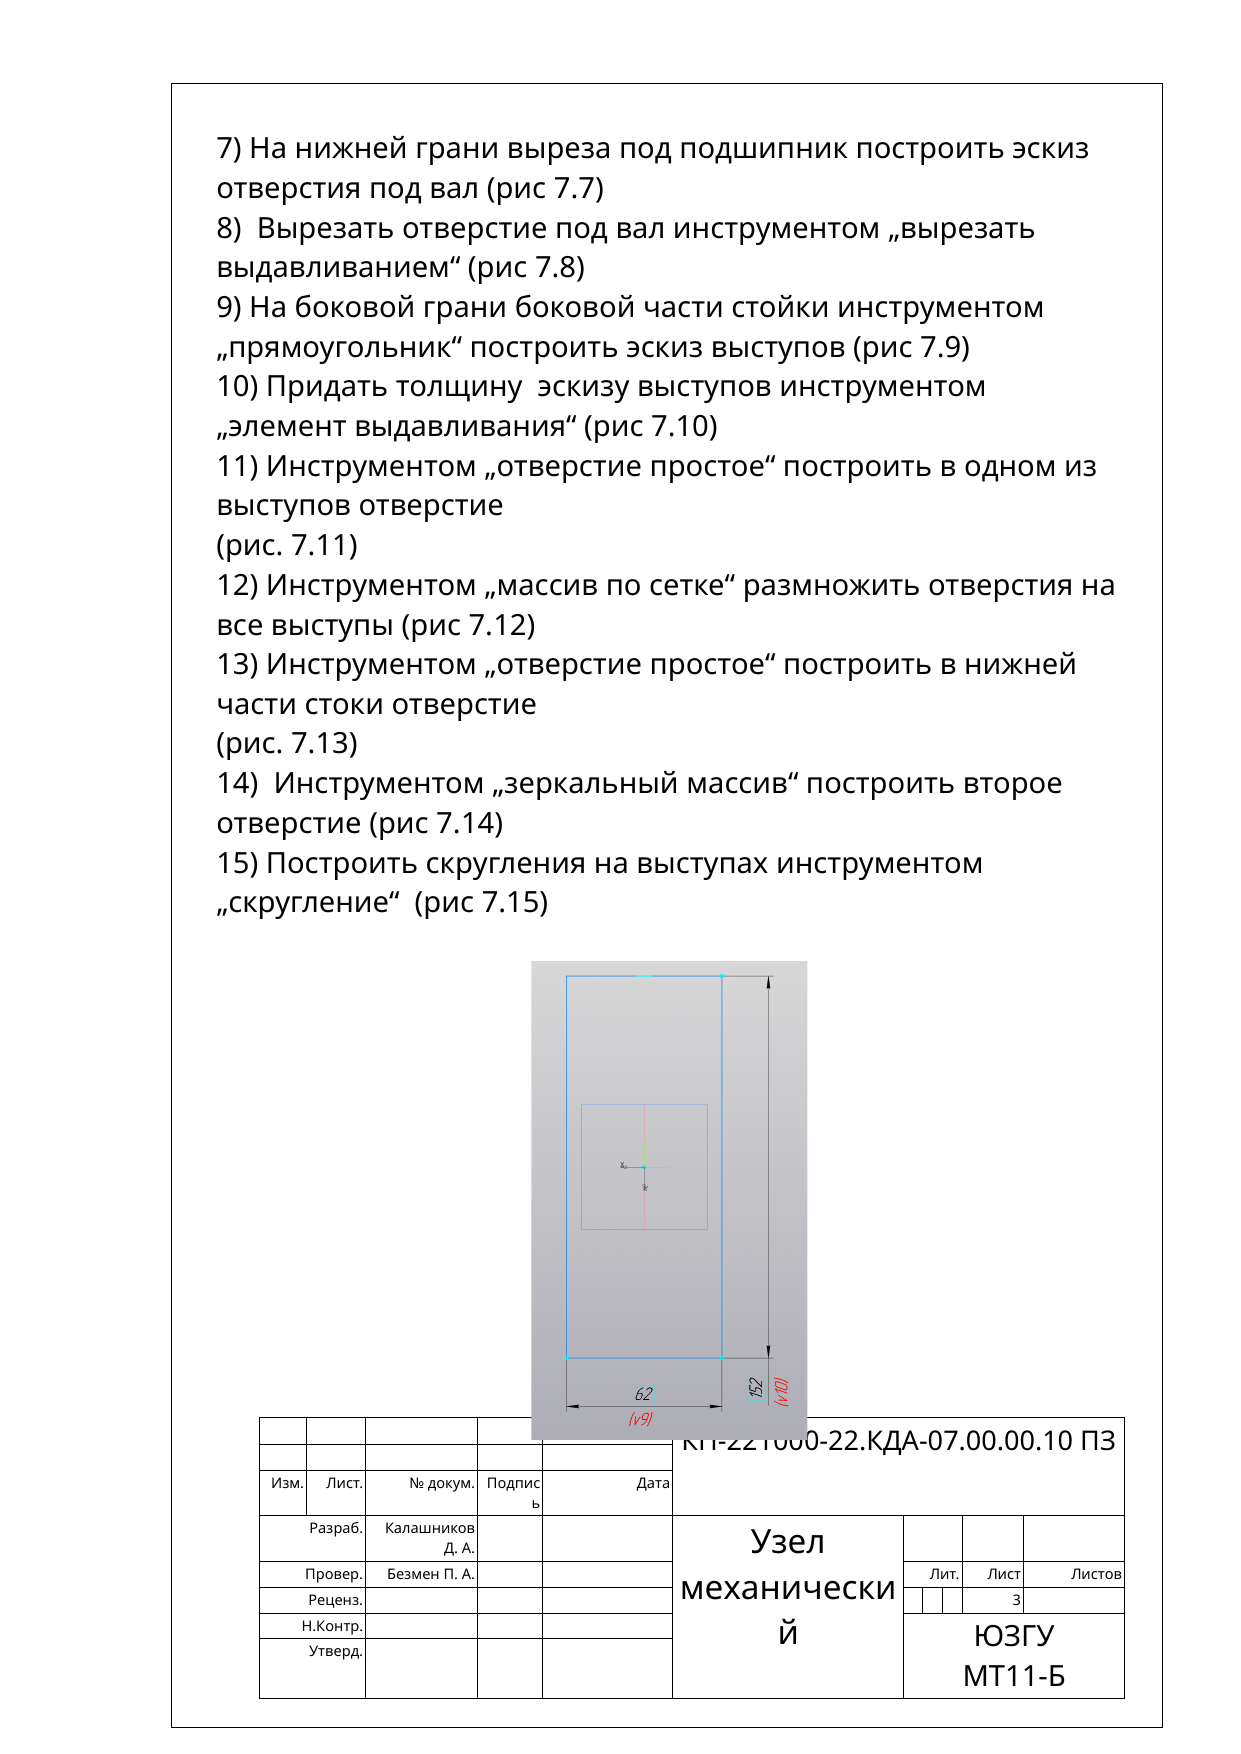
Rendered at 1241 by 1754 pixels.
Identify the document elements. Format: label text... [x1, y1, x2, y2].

text 12) Инструментом „массив по сетке“ размножить отверстия на все выступы (рис 7.12) [216, 564, 1123, 643]
text 11) Инструментом „отверстие простое“ построить в одном из выступов отверстие [216, 445, 1123, 524]
text 15) Построить скругления на выступах инструментом „скругление“ (рис 7.15) [216, 842, 1123, 921]
text 7) На нижней грани выреза под подшипник построить эскиз отверстия под вал (рис 7.7) [216, 127, 1123, 207]
picture [531, 961, 808, 1440]
text 13) Инструментом „отверстие простое“ построить в нижней части стоки отверстие [216, 643, 1123, 723]
text 14) Инструментом „зеркальный массив“ построить второе отверстие (рис 7.14) [216, 762, 1123, 842]
text (рис. 7.13) [216, 723, 1123, 762]
text 9) На боковой грани боковой части стойки инструментом „прямоугольник“ построить эскиз выступов (рис 7.9) [216, 286, 1123, 366]
text 10) Придать толщину эскизу выступов инструментом „элемент выдавливания“ (рис 7.10) [216, 366, 1123, 445]
text 8) Вырезать отверстие под вал инструментом „вырезать выдавливанием“ (рис 7.8) [216, 207, 1123, 286]
text (рис. 7.11) [216, 524, 1123, 564]
